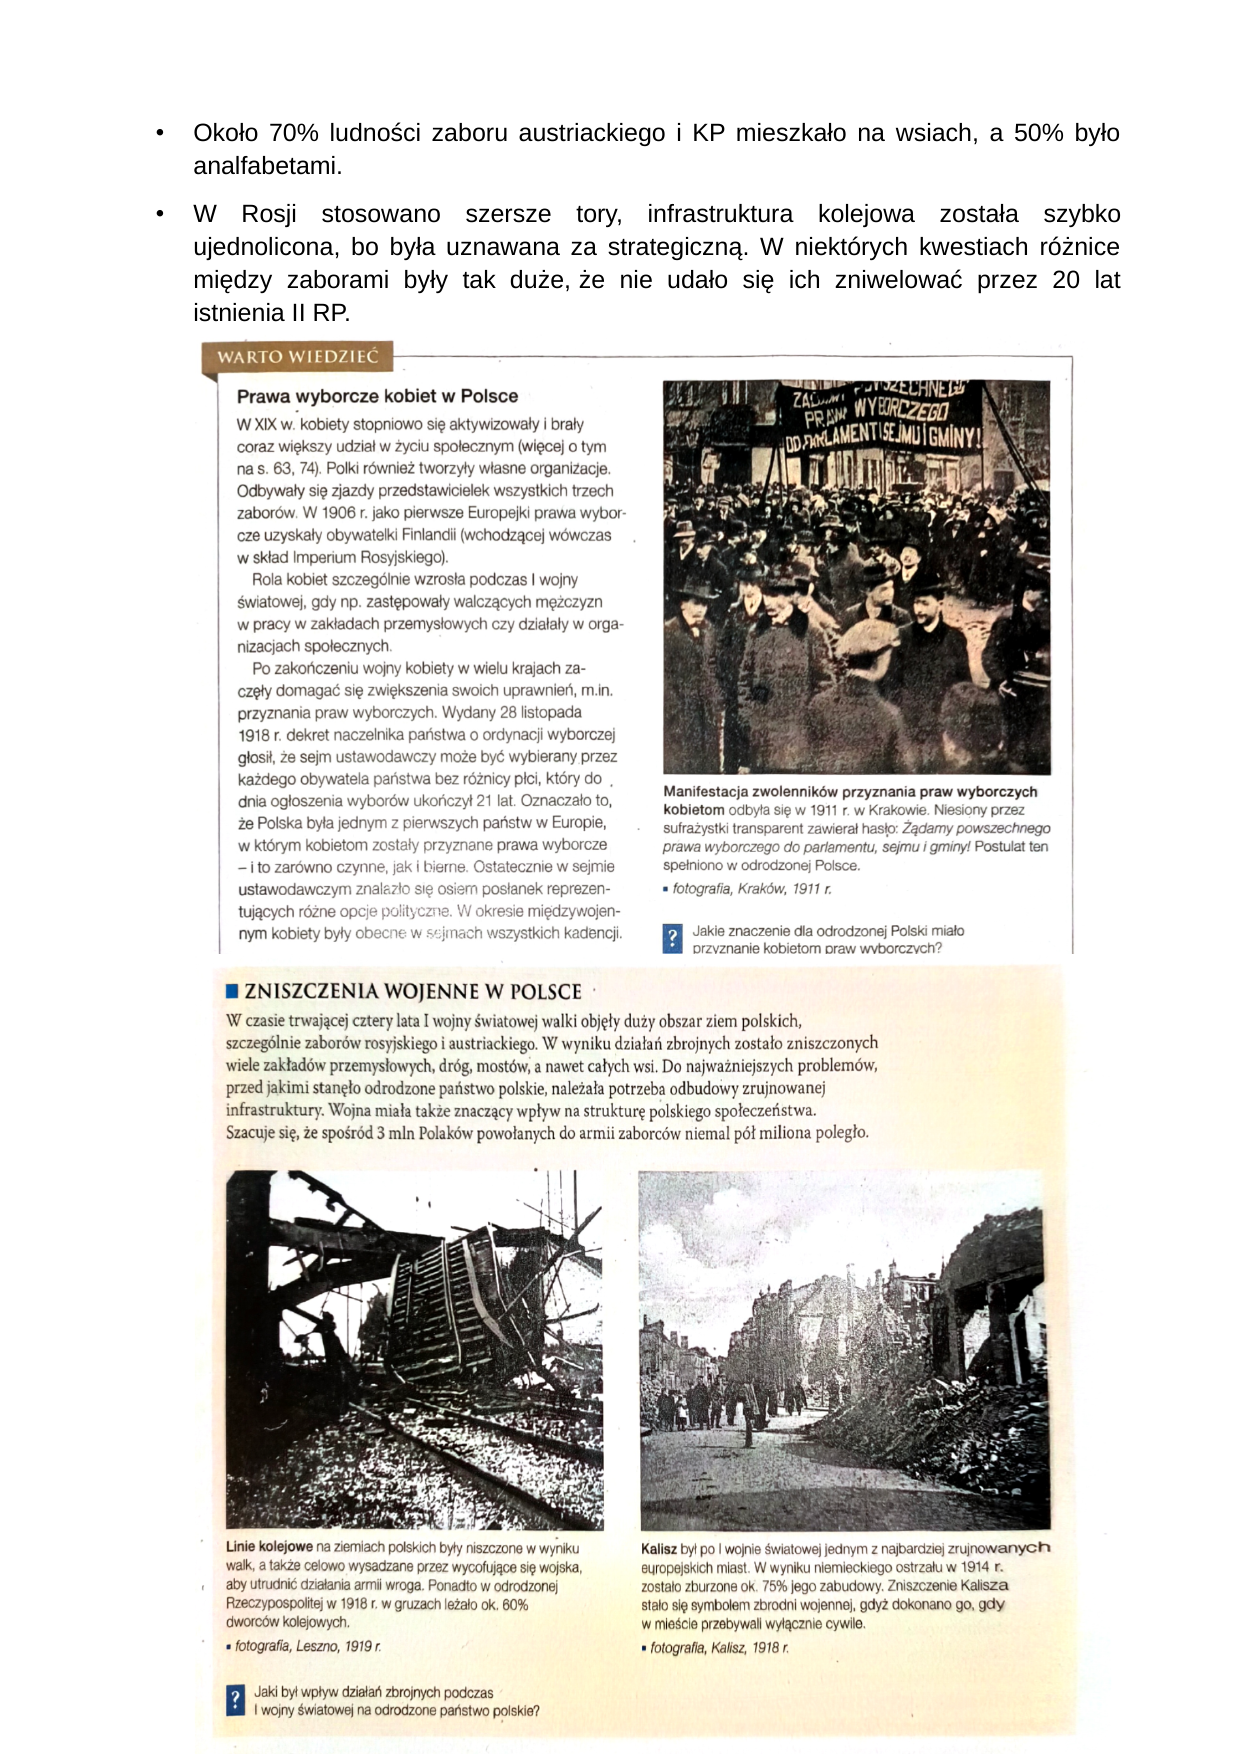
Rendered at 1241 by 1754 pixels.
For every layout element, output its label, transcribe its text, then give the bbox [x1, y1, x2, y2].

picture [194, 334, 1112, 1754]
list Około 70% ludności zaboru austriackiego i KP mieszkało na wsiach, a 50% było analfabetami. [156, 118, 1122, 180]
list W Rosji stosowano szersze tory, infrastruktura kolejowa została szybko ujednolicona, bo była uznawana za strategiczną. W niektórych kwestiach różnice między zaborami były tak duże, że nie udało się ich zniwelować przez 20 lat istnienia II RP. [156, 199, 1122, 327]
